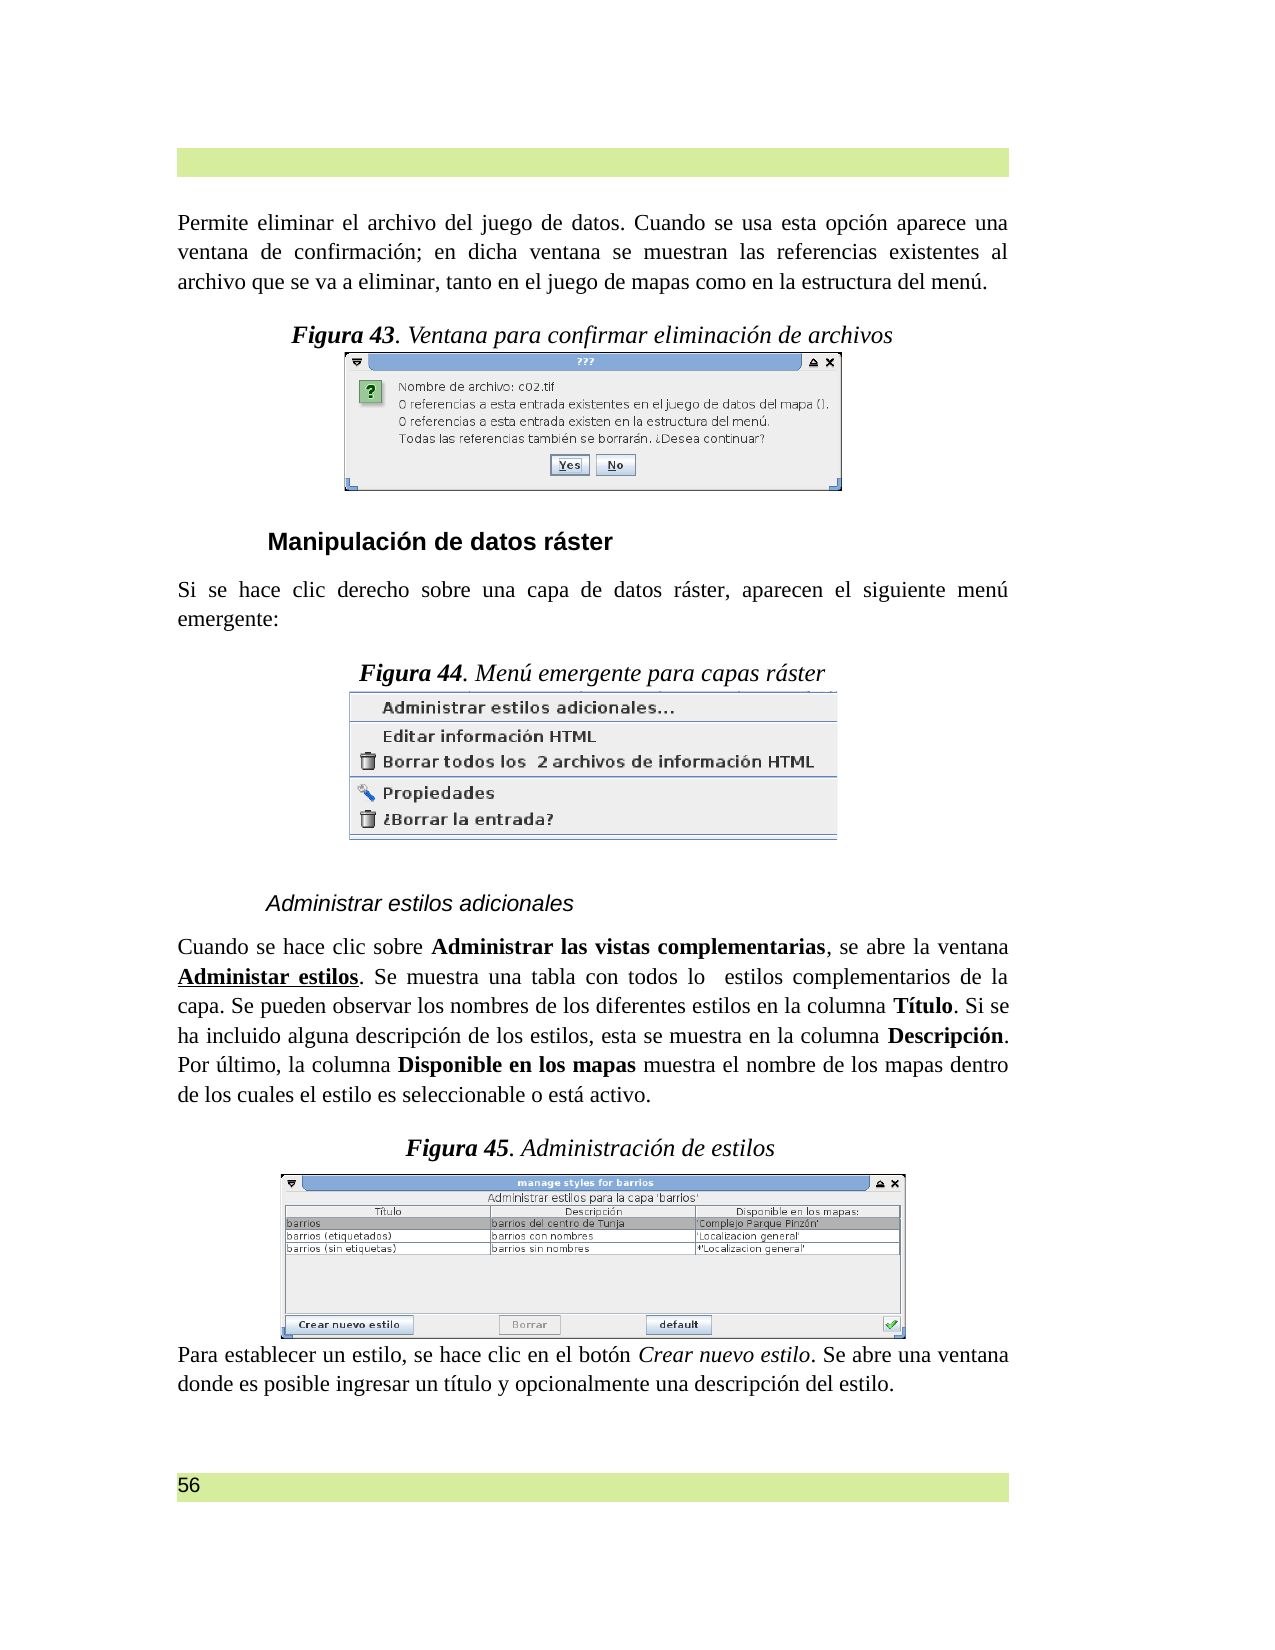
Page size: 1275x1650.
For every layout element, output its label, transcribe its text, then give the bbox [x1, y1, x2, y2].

text Figura 45. Administración de estilos [177, 1133, 1009, 1162]
picture [344, 352, 842, 491]
text Figura 44. Menú emergente para capas ráster [177, 658, 1009, 686]
text Cuando se hace clic sobre Administrar las vistas complementarias, se abre la ventana Administar estilos. Se muestra una tabla con todos lo estilos complementarios de la capa. Se pueden observar los nombres de los diferentes estilos en la columna Título. Si se ha incluido alguna descripción de los estilos, esta se muestra en la columna Descripción. Por último, la columna Disponible en los mapas muestra el nombre de los mapas dentro de los cuales el estilo es seleccionable o está activo. [177, 931, 1009, 1108]
subtitle Manipulación de datos ráster [177, 527, 1009, 555]
text Permite eliminar el archivo del juego de datos. Cuando se usa esta opción aparece una ventana de confirmación; en dicha ventana se muestran las referencias existentes al archivo que se va a eliminar, tanto en el juego de mapas como en la estructura del menú. [177, 207, 1009, 295]
text Para establecer un estilo, se hace clic en el botón Crear nuevo estilo. Se abre una ventana donde es posible ingresar un título y opcionalmente una descripción del estilo. [177, 1180, 1009, 1397]
picture [280, 1174, 906, 1339]
subtitle Administrar estilos adicionales [266, 890, 1009, 916]
text Si se hace clic derecho sobre una capa de datos ráster, aparecen el siguiente menú emergente: [177, 574, 1009, 633]
text Figura 43. Ventana para confirmar eliminación de archivos [177, 320, 1009, 349]
picture [349, 691, 838, 840]
